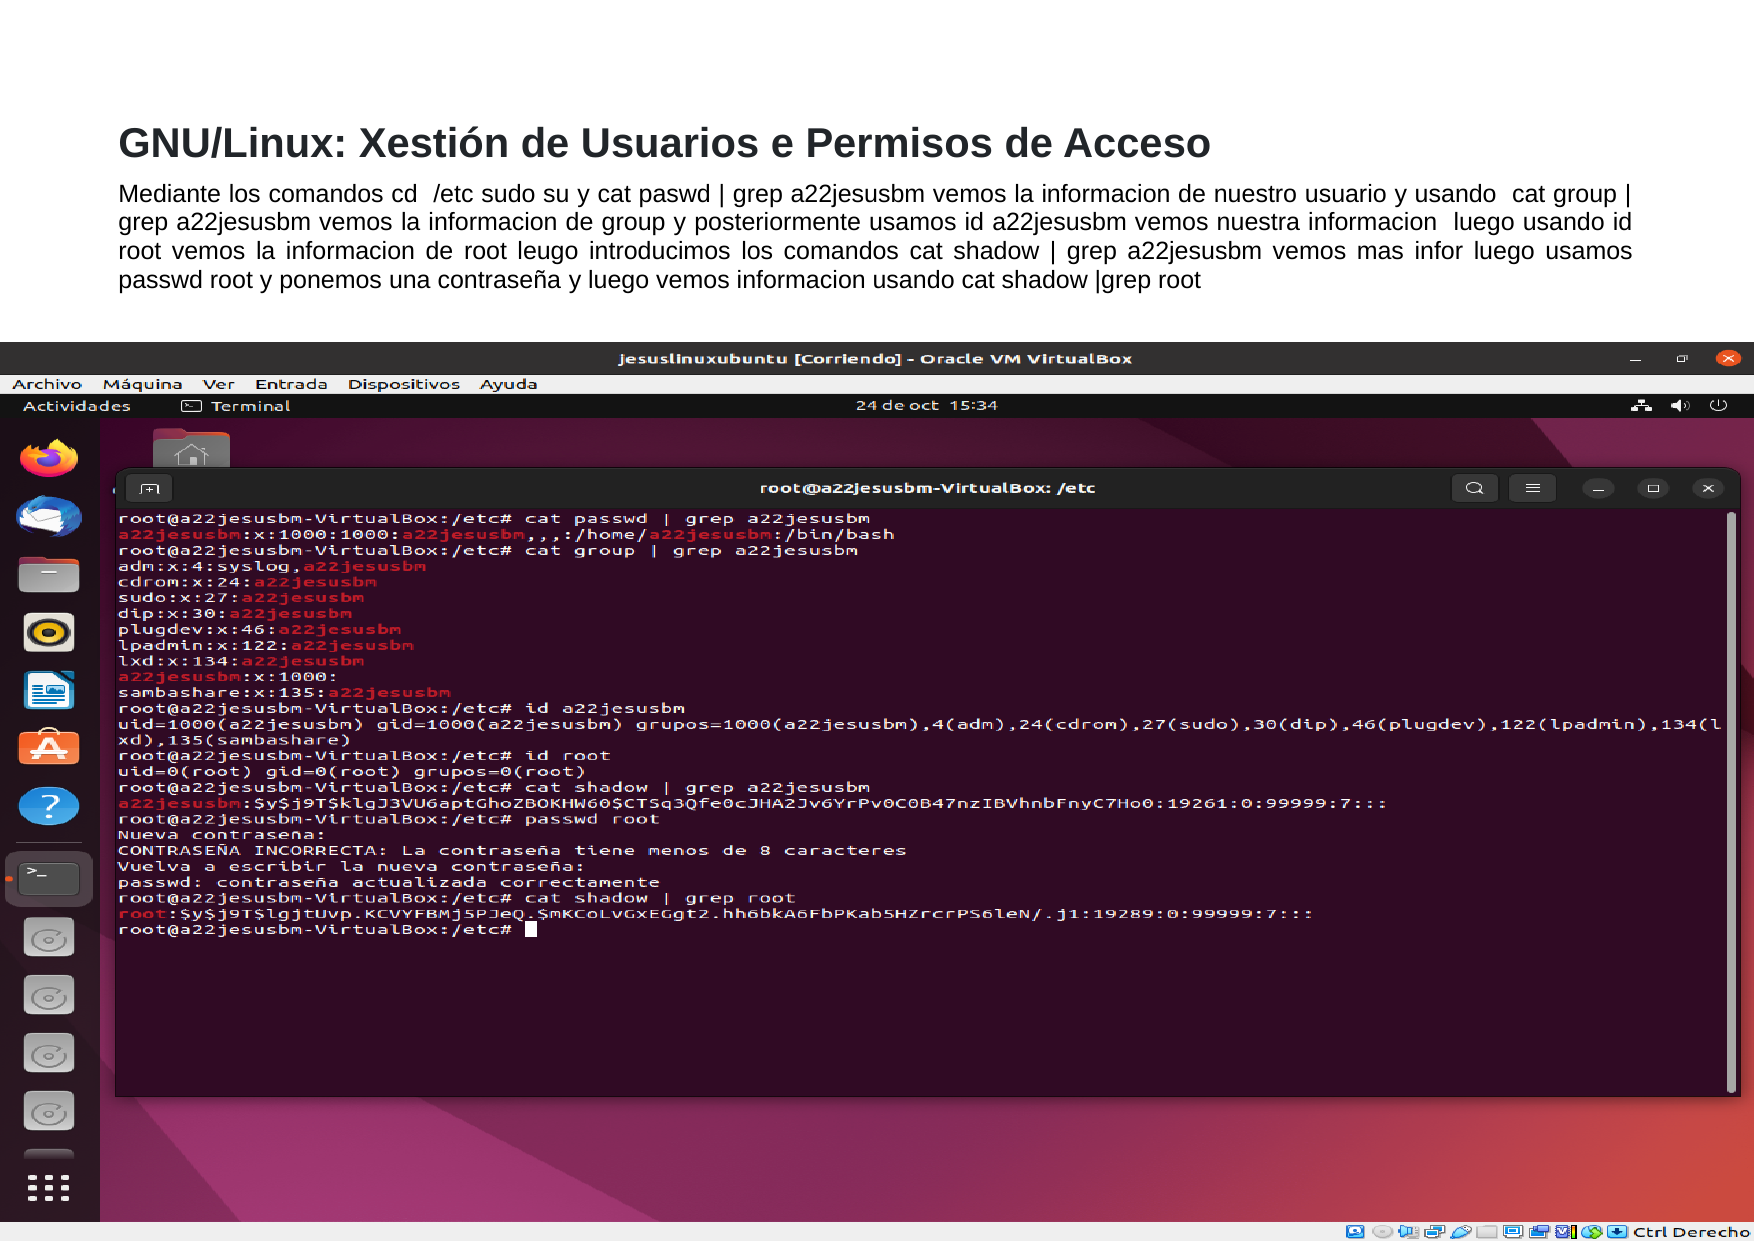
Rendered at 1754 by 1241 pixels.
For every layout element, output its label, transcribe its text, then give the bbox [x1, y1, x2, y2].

picture [0, 342, 1754, 1241]
text Mediante los comandos cd /etc sudo su y cat paswd | grep a22jesusbm vemos la informacion de nuestro usuario y usando cat group | grep a22jesusbm vemos la informacion de group y posteriormente usamos id a22jesusbm vemos nuestra informacion luego usando id root vemos la informacion de root leugo introducimos los comandos cat shadow | grep a22jesusbm vemos mas infor luego usamos passwd root y ponemos una contraseña y luego vemos informacion usando cat shadow |grep root [118, 178, 1636, 293]
subtitle GNU/Linux: Xestión de Usuarios e Permisos de Acceso [118, 118, 1636, 166]
